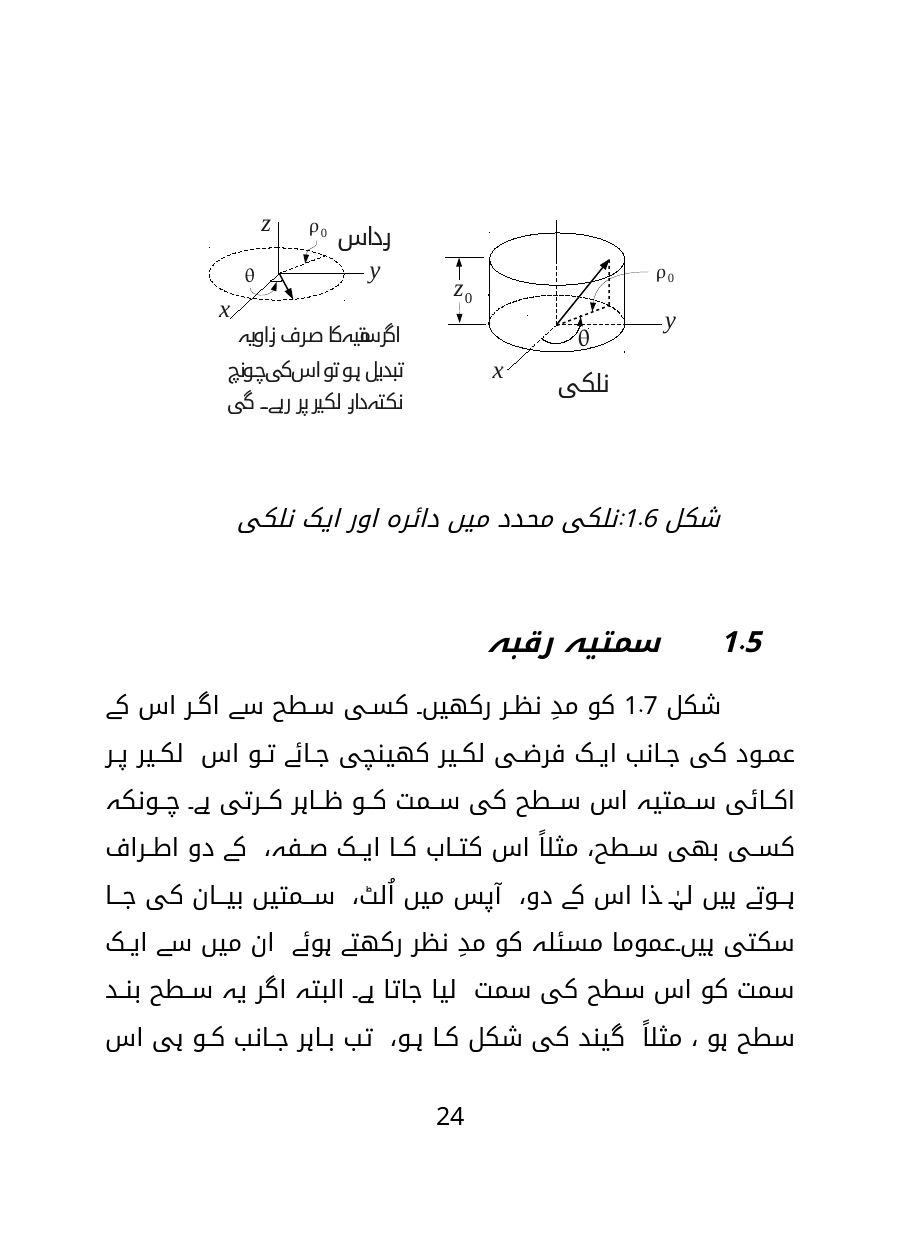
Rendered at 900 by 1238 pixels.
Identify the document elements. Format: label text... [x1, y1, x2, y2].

text شکل 1.6:نلکی محدد میں دائرہ اور ایک نلکی [180, 181, 720, 543]
text شکل 1.7 کو مدِ نظر رکھیں۔ کسی سطح سے اگر اس کے عمود کی جانب ایک فرضی لکیر کھینچی جائے تو اس لکیر پر اکائی سمتیہ اس سطح کی سمت کو ظاہر کرتی ہے۔ چونکہ کسی بھی سطح، مثلاً اس کتاب کا ایک صفہ، کے دو اطراف ہوتے ہیں لہٰذا اس کے دو، آپس میں اُلٹ، سمتیں بیان کی جا سکتی ہیں۔عموما مسئلہ کو مدِ نظر رکھتے ہوئے ان میں سے ایک سمت کو اس سطح کی سمت لیا جاتا ہے۔ البتہ اگر یہ سطح بند سطح ہو ، مثلاً گیند کی شکل کا ہو، تب باہر جانب کو ہی اس سطح کی سمت لیا جاتا ہے۔ شکل میں اُوپر کی سطح کا رقبہہے اور اس کی سمت ہے۔ لہٰذا سمتیہ کا طول، ہے اور اس کی سمت ہے یعنی [105, 682, 795, 1062]
subtitle سمتیہ رقبہ [105, 615, 720, 670]
